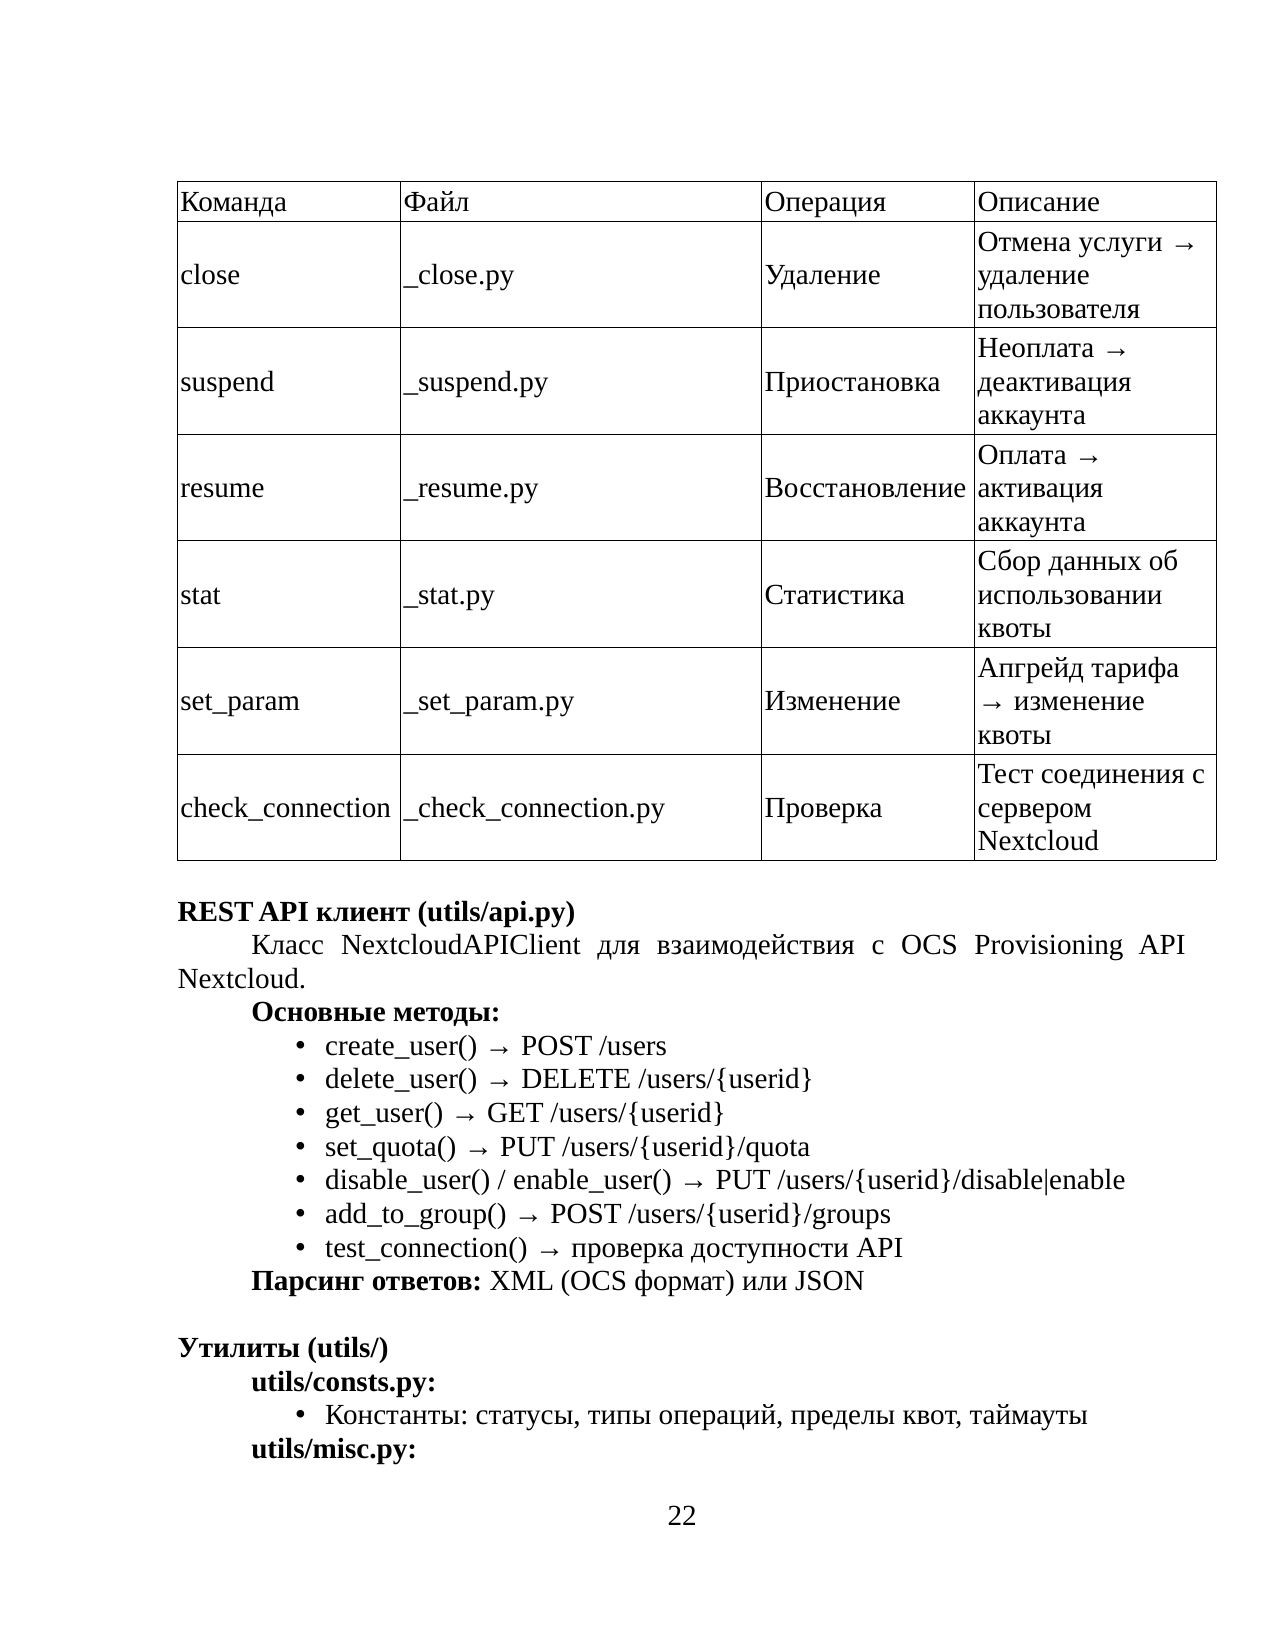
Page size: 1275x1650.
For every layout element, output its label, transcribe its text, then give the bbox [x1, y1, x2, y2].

table_cell Апгрейд тарифа → изменение квоты [975, 648, 1216, 753]
table_cell resume [178, 435, 400, 540]
table_cell Неоплата → деактивация аккаунта [975, 328, 1216, 434]
list delete_user() → DELETE /users/{userid} [222, 1061, 1186, 1095]
text REST API клиент (utils/api.py) [177, 894, 1186, 927]
list Константы: статусы, типы операций, пределы квот, таймауты [222, 1397, 1186, 1431]
text Парсинг ответов: XML (OCS формат) или JSON [177, 1263, 1186, 1297]
list disable_user() / enable_user() → PUT /users/{userid}/disable|enable [222, 1162, 1186, 1196]
table_cell Оплата → активация аккаунта [975, 435, 1216, 540]
list test_connection() → проверка доступности API [222, 1230, 1186, 1263]
table_cell Проверка [762, 755, 974, 860]
text Утилиты (utils/) [177, 1330, 1186, 1364]
table_cell _resume.py [401, 435, 761, 540]
text Основные методы: [177, 994, 1186, 1028]
text utils/consts.py: [177, 1364, 1186, 1397]
list set_quota() → PUT /users/{userid}/quota [222, 1129, 1186, 1162]
table_cell check_connection [178, 755, 400, 860]
table_cell _stat.py [401, 541, 761, 647]
table_header Файл [401, 182, 761, 221]
table_header Команда [178, 182, 400, 221]
list get_user() → GET /users/{userid} [222, 1095, 1186, 1129]
text Класс NextcloudAPIClient для взаимодействия с OCS Provisioning API Nextcloud. [177, 927, 1186, 994]
table_cell close [178, 222, 400, 327]
table_cell set_param [178, 648, 400, 753]
table_header Операция [762, 182, 974, 221]
table_cell Изменение [762, 648, 974, 753]
table_cell Сбор данных об использовании квоты [975, 541, 1216, 647]
table_cell Тест соединения с сервером Nextcloud [975, 755, 1216, 860]
list add_to_group() → POST /users/{userid}/groups [222, 1196, 1186, 1230]
table_cell stat [178, 541, 400, 647]
table_cell Восстановление [762, 435, 974, 540]
table_header Описание [975, 182, 1216, 221]
table_cell _check_connection.py [401, 755, 761, 860]
table_cell Статистика [762, 541, 974, 647]
table_cell _suspend.py [401, 328, 761, 434]
table_cell suspend [178, 328, 400, 434]
list create_user() → POST /users [222, 1028, 1186, 1061]
table_cell Удаление [762, 222, 974, 327]
table_cell Приостановка [762, 328, 974, 434]
table_cell Отмена услуги → удаление пользователя [975, 222, 1216, 327]
text utils/misc.py: [177, 1431, 1186, 1465]
table_cell _close.py [401, 222, 761, 327]
table_cell _set_param.py [401, 648, 761, 753]
